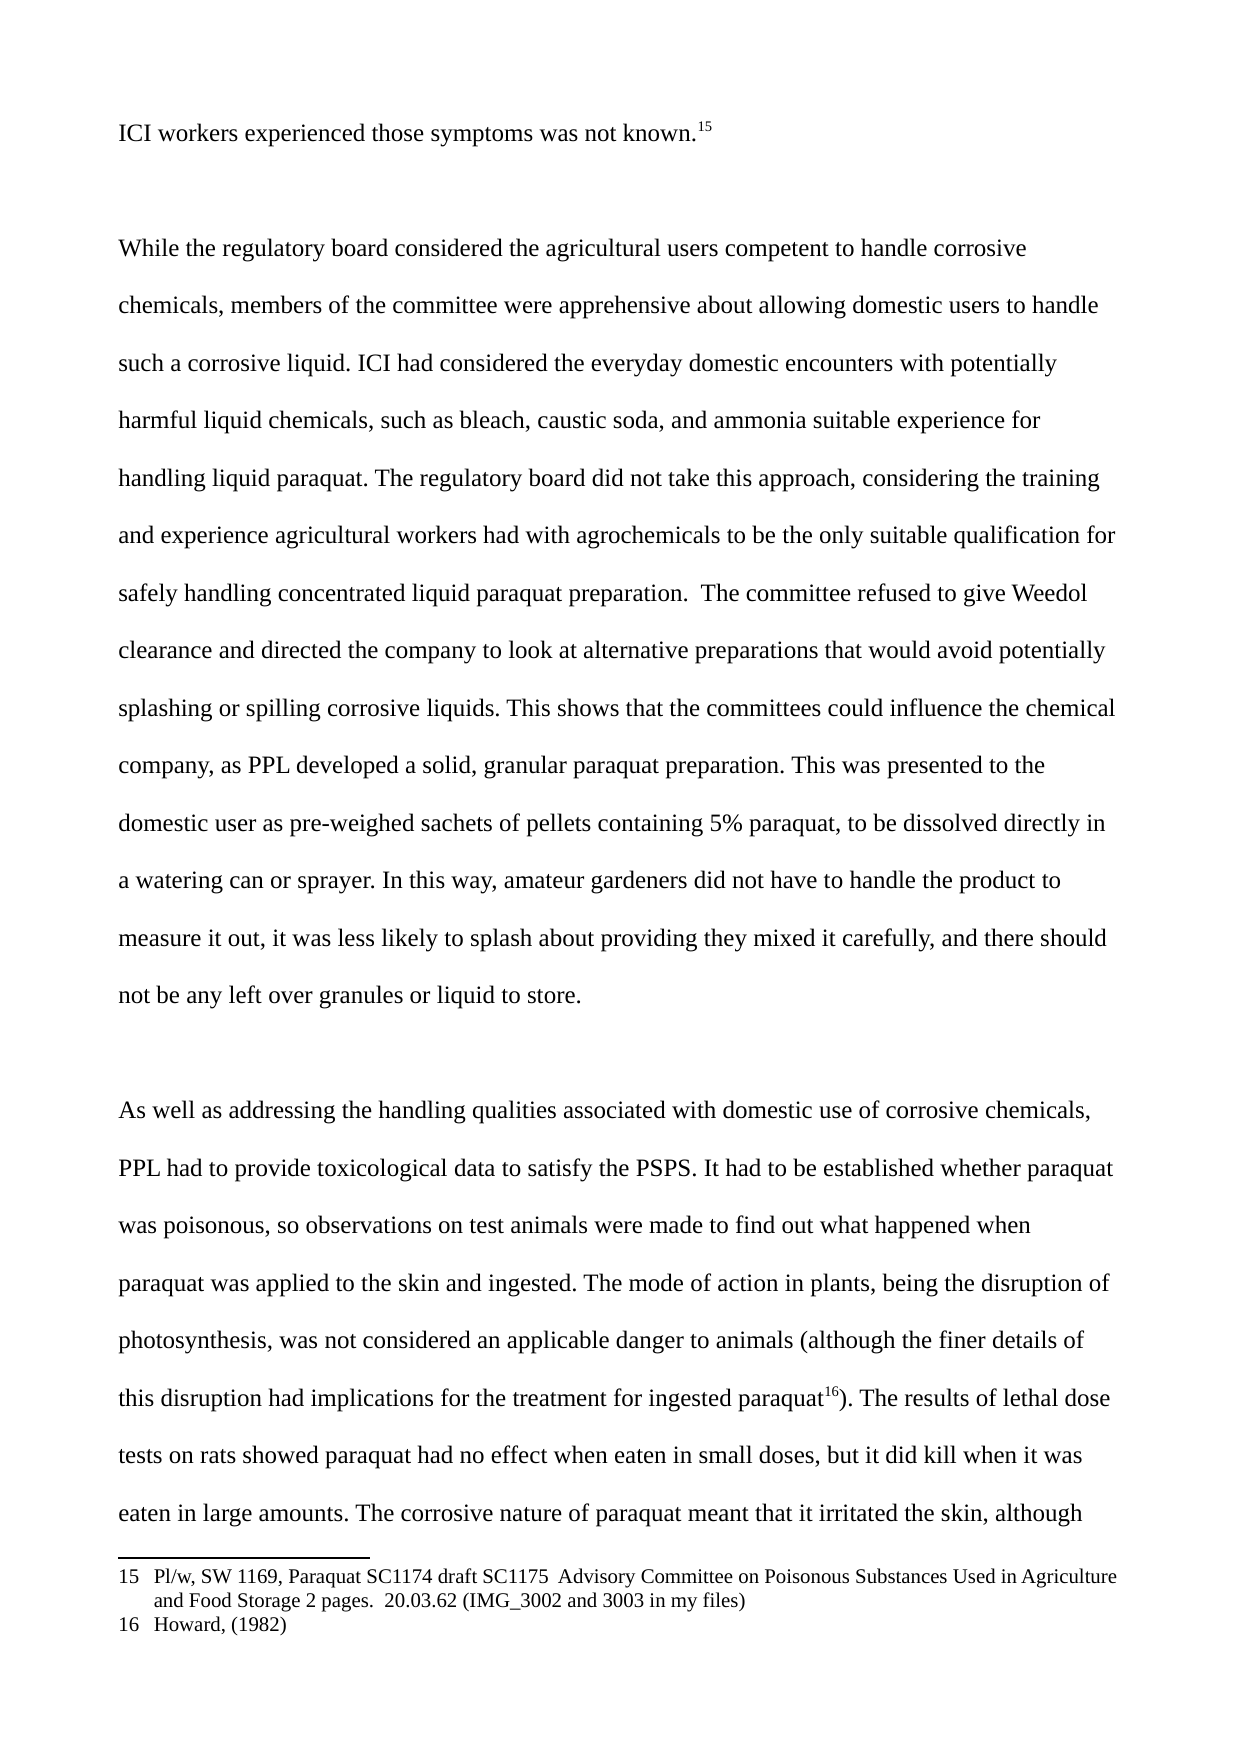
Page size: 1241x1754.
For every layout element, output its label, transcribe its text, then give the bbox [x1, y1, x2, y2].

text ICI workers experienced those symptoms was not known. [118, 118, 1122, 147]
text As well as addressing the handling qualities associated with domestic use of corrosive chemicals, PPL had to provide toxicological data to satisfy the PSPS. It had to be established whether paraquat was poisonous, so observations on test animals were made to find out what happened when paraquat was applied to the skin and ingested. The mode of action in plants, being the disruption of photosynthesis, was not considered an applicable danger to animals (although the finer details of this disruption had implications for the treatment for ingested paraquat). The results of lethal dose tests on rats showed paraquat had no effect when eaten in small doses, but it did kill when it was eaten in large amounts. The corrosive nature of paraquat meant that it irritated the skin, although [118, 1096, 1122, 1527]
text Howard, (1982) [118, 1612, 1122, 1636]
text While the regulatory board considered the agricultural users competent to handle corrosive chemicals, members of the committee were apprehensive about allowing domestic users to handle such a corrosive liquid. ICI had considered the everyday domestic encounters with potentially harmful liquid chemicals, such as bleach, caustic soda, and ammonia suitable experience for handling liquid paraquat. The regulatory board did not take this approach, considering the training and experience agricultural workers had with agrochemicals to be the only suitable qualification for safely handling concentrated liquid paraquat preparation. The committee refused to give Weedol clearance and directed the company to look at alternative preparations that would avoid potentially splashing or spilling corrosive liquids. This shows that the committees could influence the chemical company, as PPL developed a solid, granular paraquat preparation. This was presented to the domestic user as pre-weighed sachets of pellets containing 5% paraquat, to be dissolved directly in a watering can or sprayer. In this way, amateur gardeners did not have to handle the product to measure it out, it was less likely to splash about providing they mixed it carefully, and there should not be any left over granules or liquid to store. [118, 233, 1122, 1009]
text Pl/w, SW 1169, Paraquat SC1174 draft SC1175 Advisory Committee on Poisonous Substances Used in Agriculture and Food Storage 2 pages. 20.03.62 (IMG_3002 and 3003 in my files) [118, 1564, 1122, 1612]
